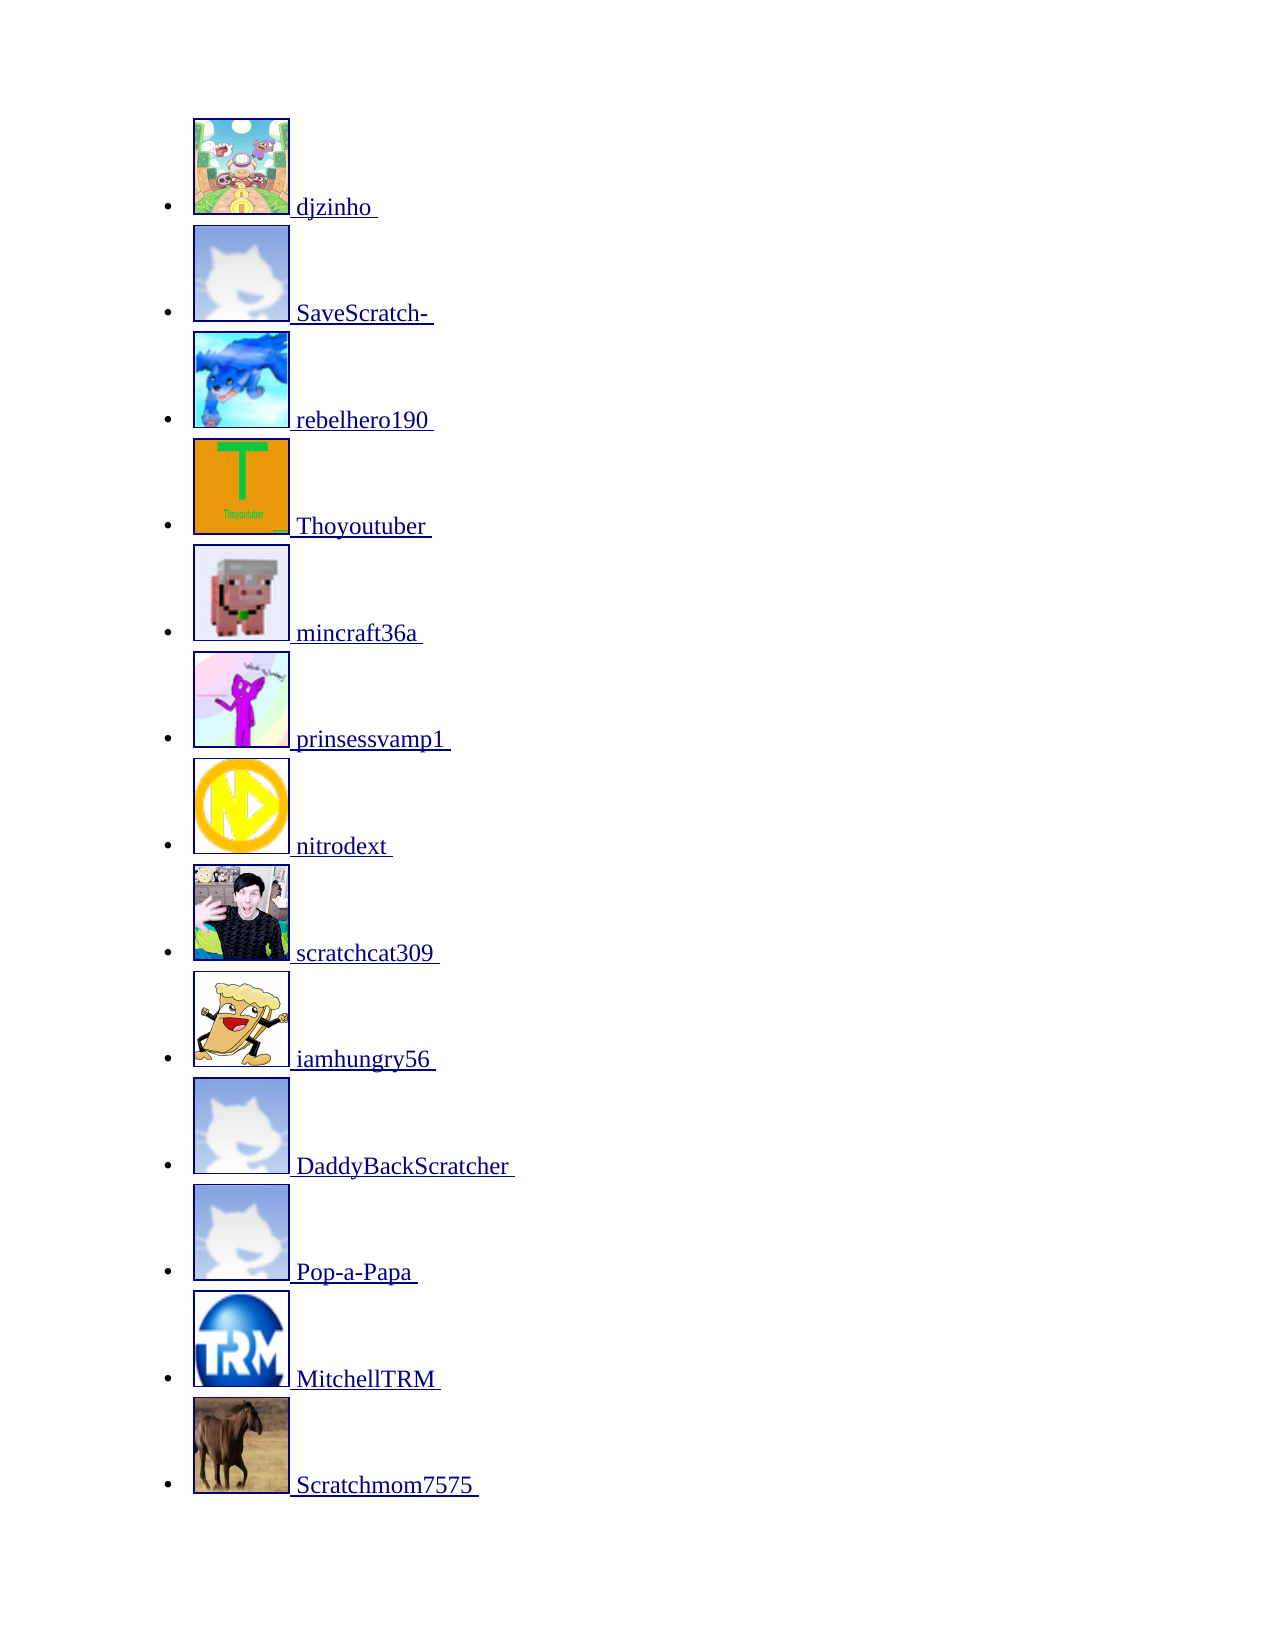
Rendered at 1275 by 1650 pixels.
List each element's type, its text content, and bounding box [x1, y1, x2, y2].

picture [195, 333, 288, 427]
picture [195, 120, 288, 213]
picture [195, 1398, 288, 1492]
picture [195, 440, 288, 533]
list nitrodext [164, 757, 1157, 860]
picture [195, 653, 288, 746]
list mincraft36a [164, 544, 1157, 647]
picture [195, 759, 288, 853]
list Pop-a-Papa [164, 1184, 1157, 1286]
list MitchellTRM [164, 1290, 1157, 1393]
picture [195, 226, 288, 320]
picture [195, 1079, 288, 1173]
list prinsessvamp1 [164, 651, 1157, 753]
list scratchcat309 [164, 864, 1157, 966]
list DaddyBackScratcher [164, 1077, 1157, 1179]
list Thoyoutuber [164, 438, 1157, 540]
list Scratchmom7575 [164, 1397, 1157, 1499]
list SaveScratch- [164, 225, 1157, 327]
picture [195, 1185, 288, 1279]
list rebelhero190 [164, 331, 1157, 433]
picture [195, 972, 288, 1066]
picture [195, 546, 288, 640]
picture [195, 866, 288, 959]
list djzinho [164, 118, 1157, 220]
list iamhungry56 [164, 971, 1157, 1073]
picture [195, 1292, 288, 1386]
